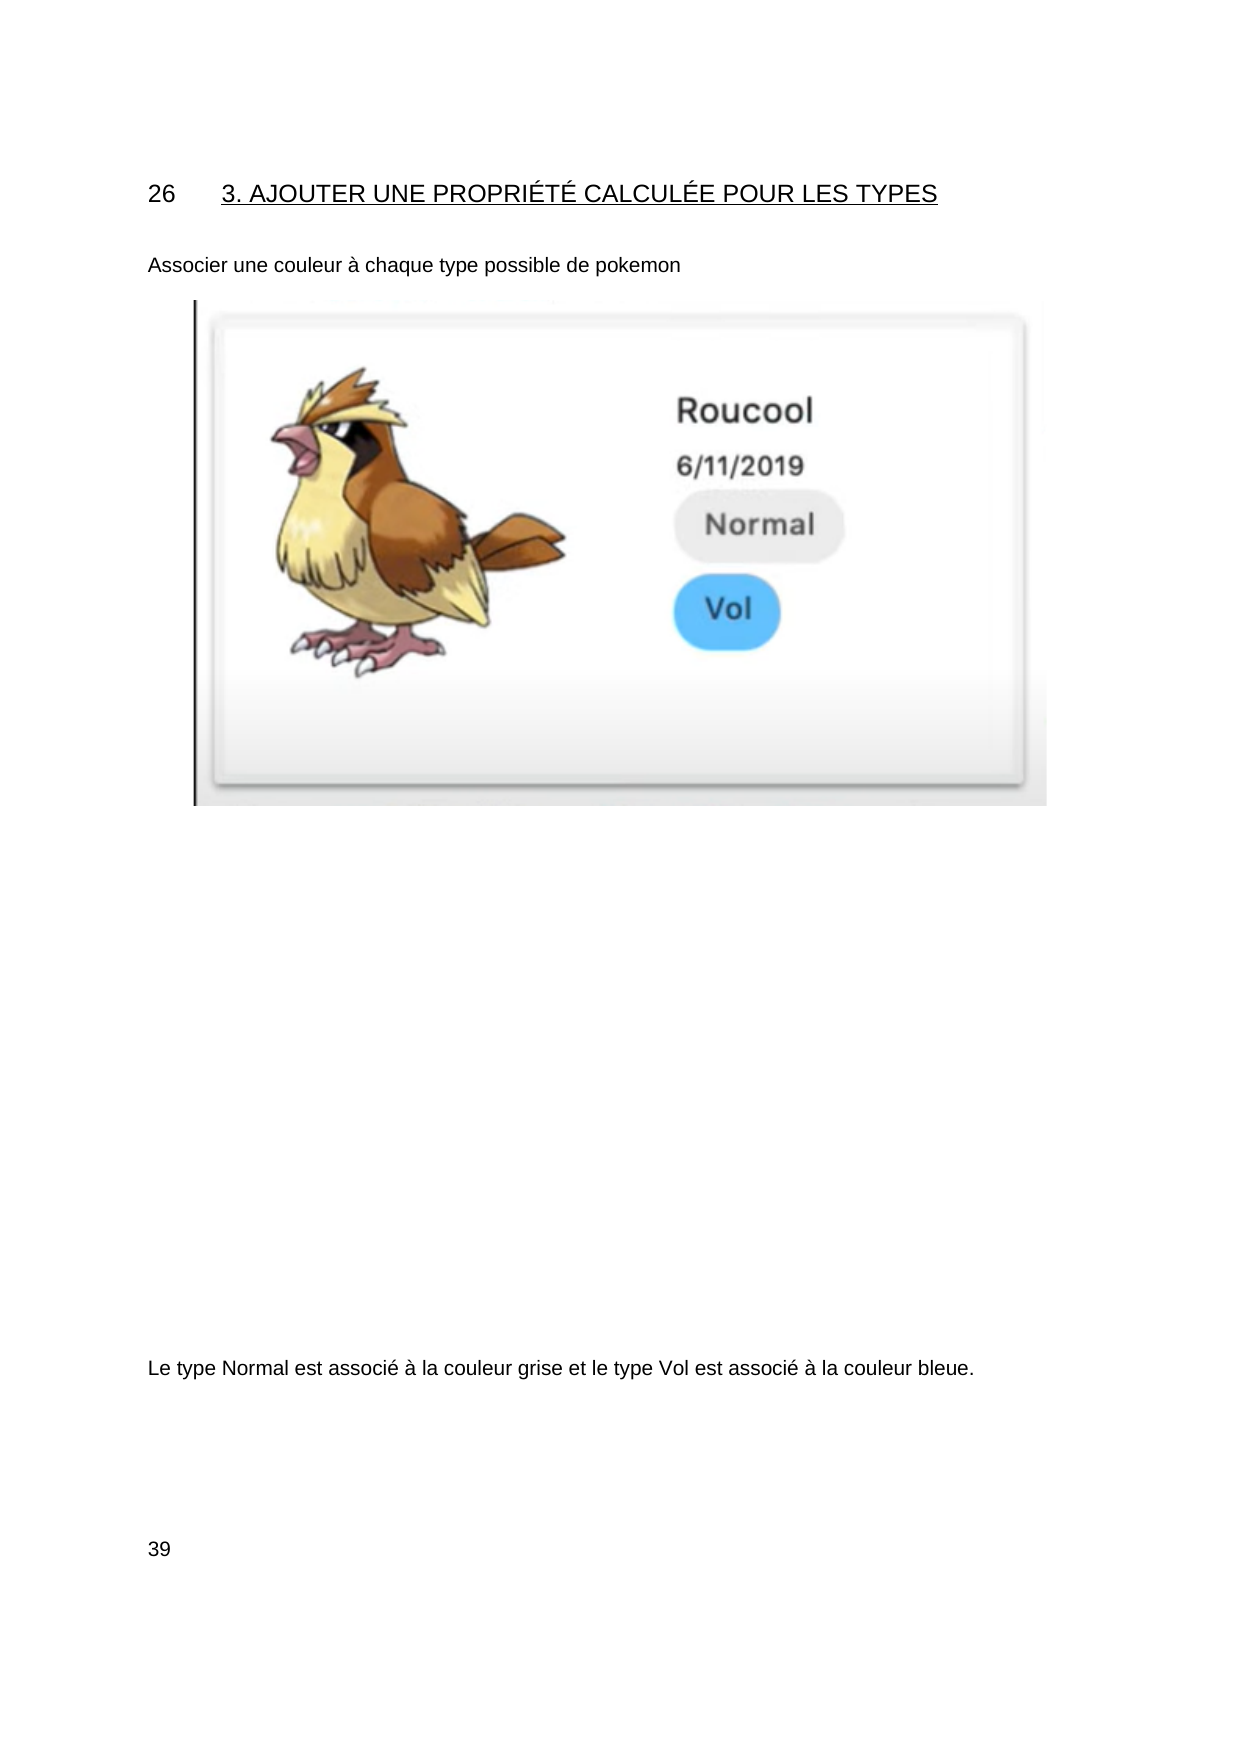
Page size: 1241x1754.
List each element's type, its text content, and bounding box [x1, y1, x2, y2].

text Le type Normal est associé à la couleur grise et le type Vol est associé à la couleur bleue. [148, 1356, 1093, 1380]
text Associer une couleur à chaque type possible de pokemon [148, 252, 1093, 276]
subtitle 3. Ajouter une propriété calculée pour les types [148, 179, 1093, 208]
picture [193, 300, 1047, 806]
